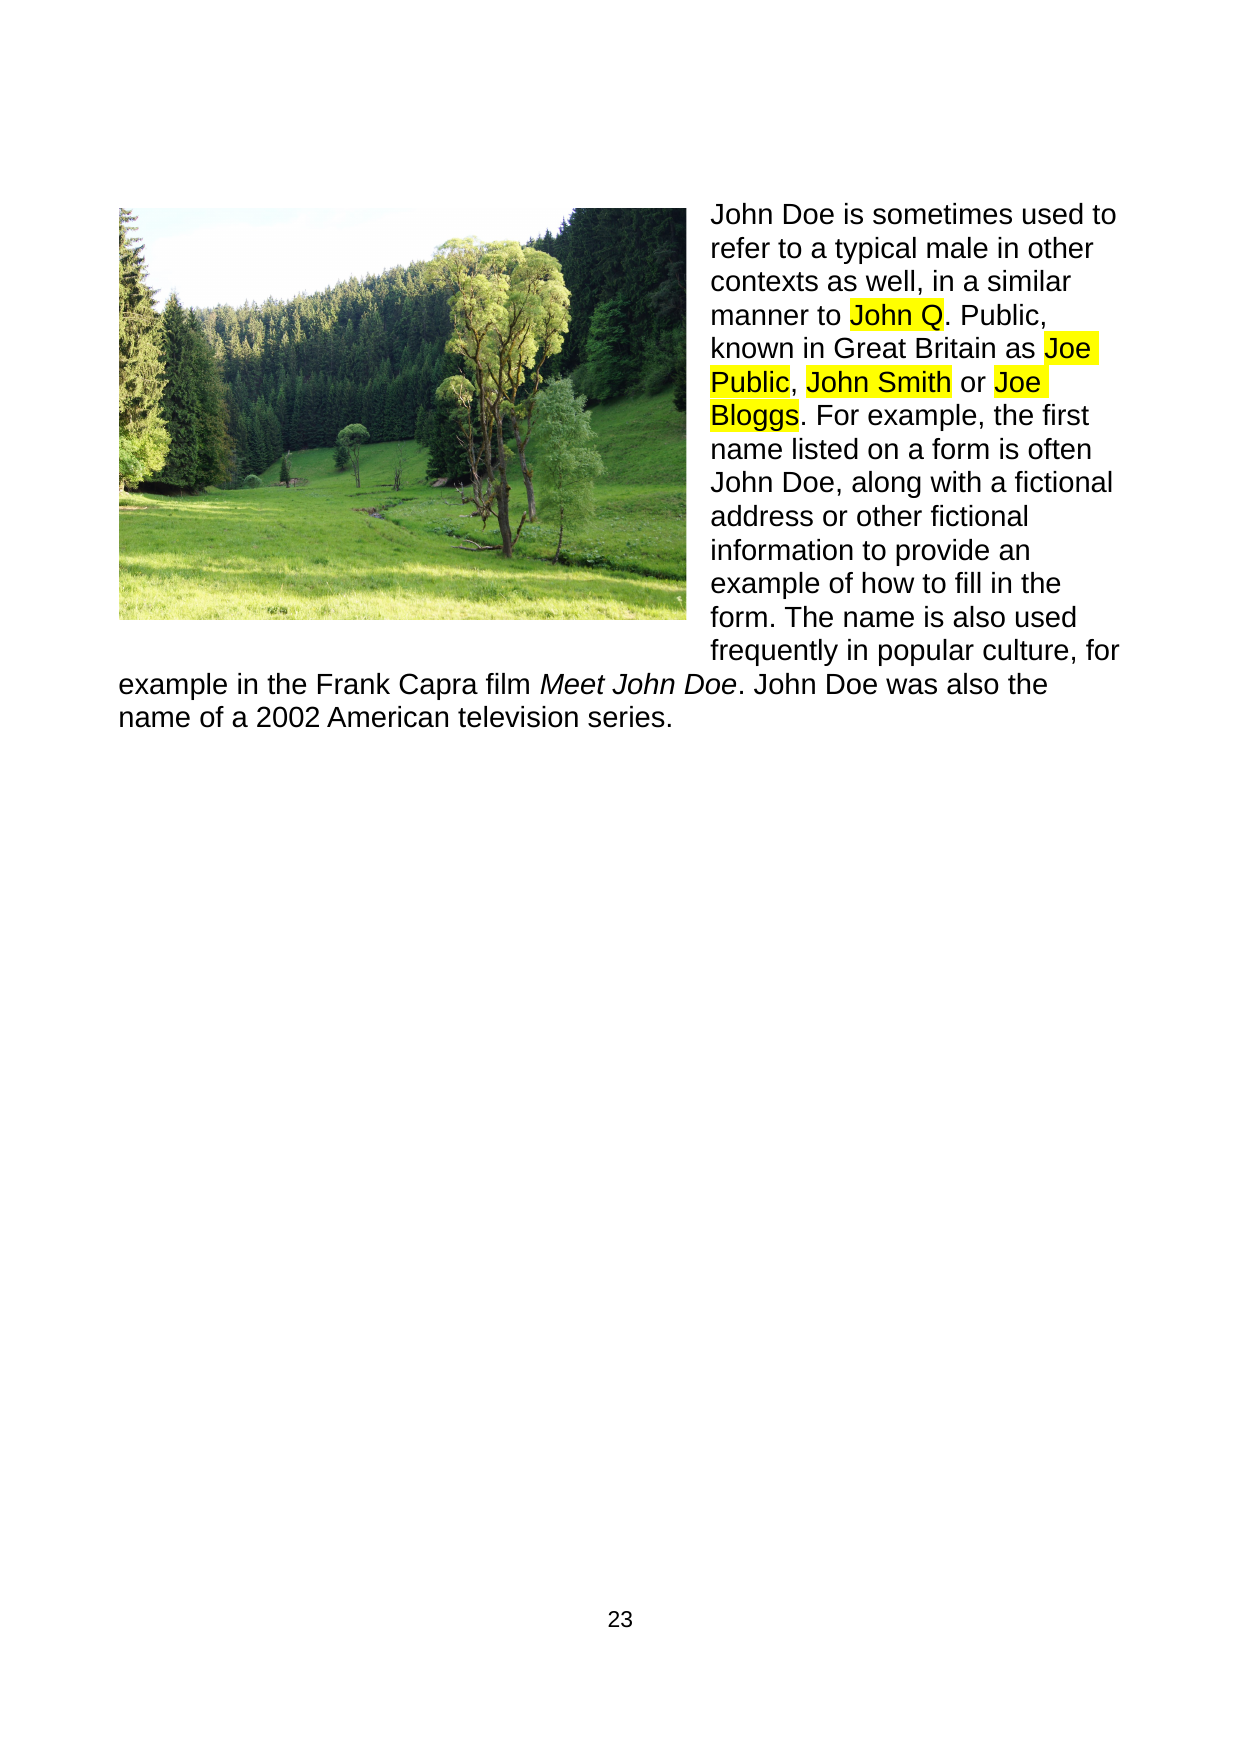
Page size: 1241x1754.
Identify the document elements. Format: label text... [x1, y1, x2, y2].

text John Doe is sometimes used to refer to a typical male in other contexts as well, in a similar manner to John Q. Public, known in Great Britain as Joe Public, John Smith or Joe Bloggs. For example, the first name listed on a form is often John Doe, along with a fictional address or other fictional information to provide an example of how to fill in the form. The name is also used frequently in popular culture, for example in the Frank Capra film Meet John Doe. John Doe was also the name of a 2002 American television series. [118, 197, 1122, 734]
picture [119, 208, 687, 620]
